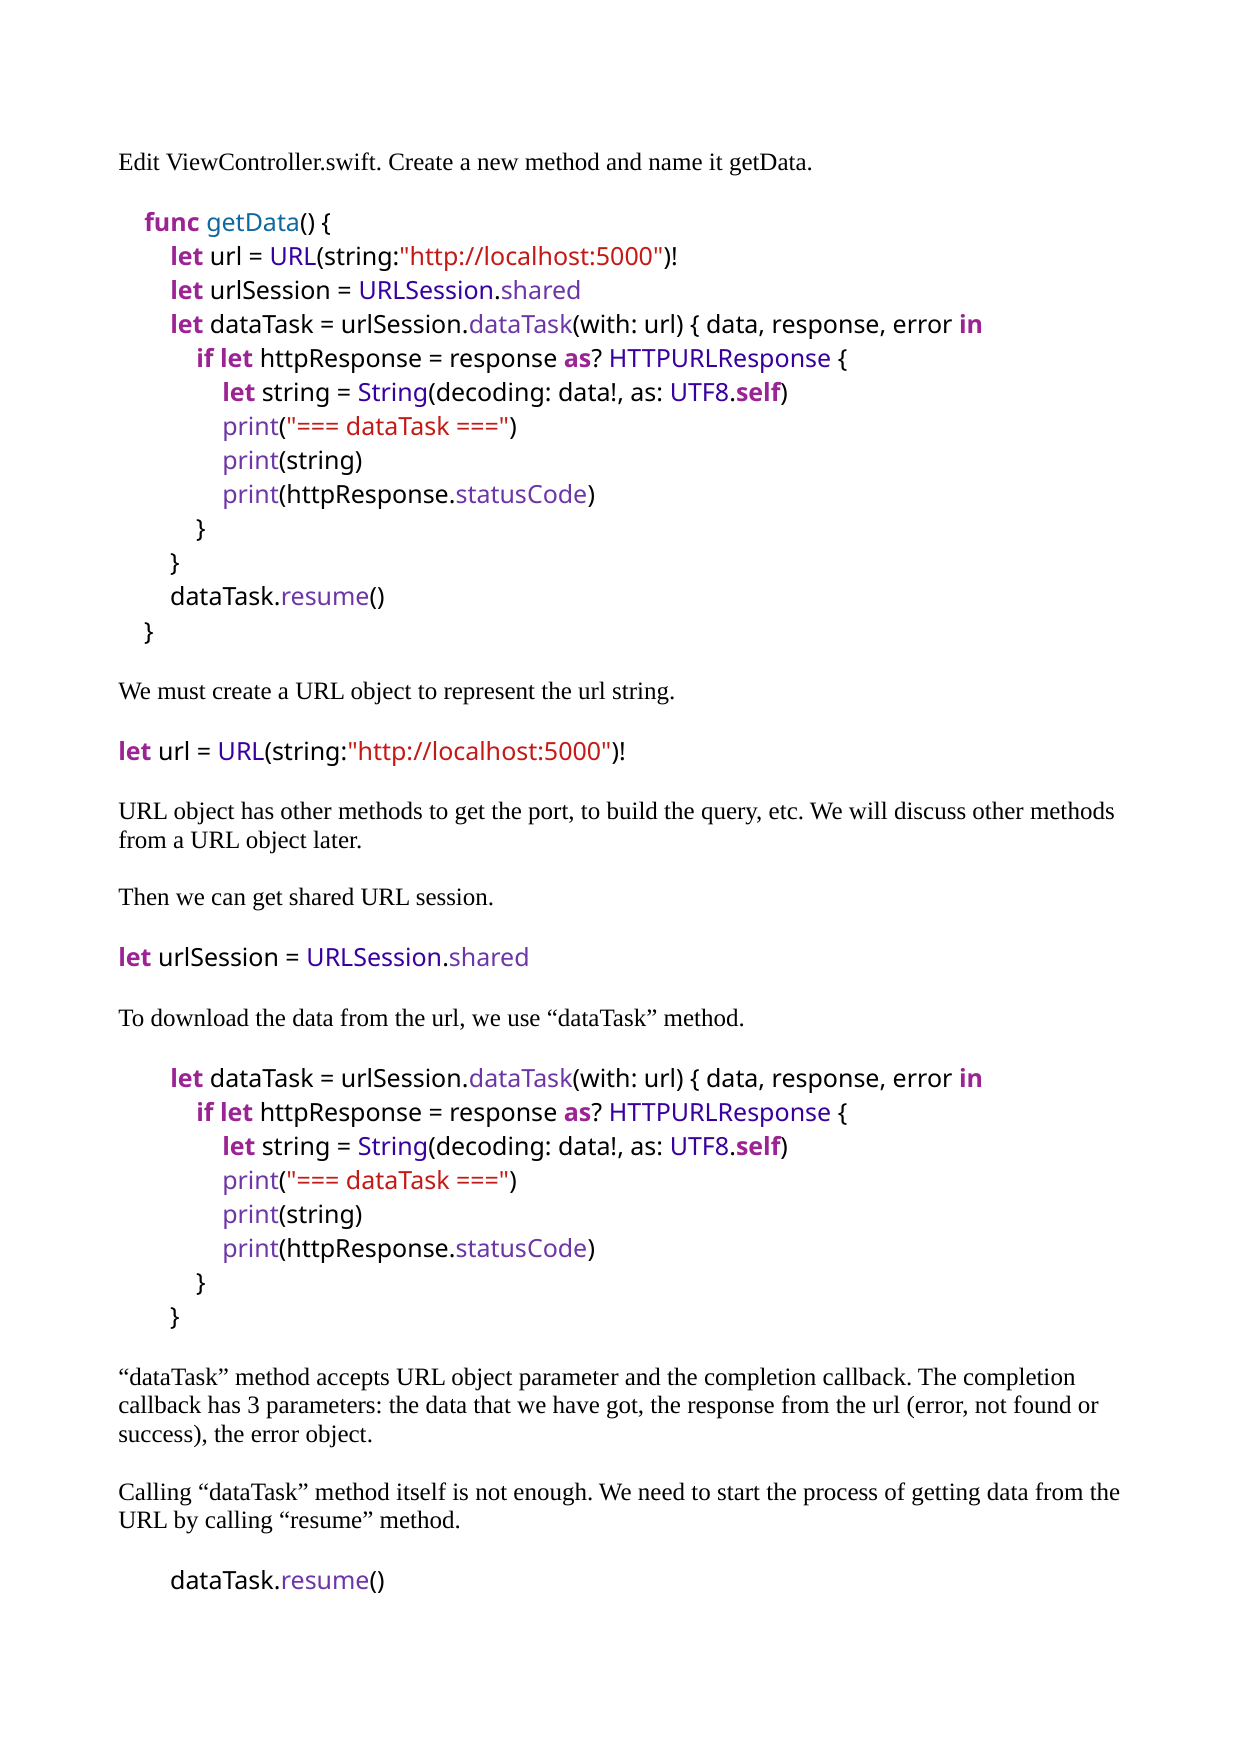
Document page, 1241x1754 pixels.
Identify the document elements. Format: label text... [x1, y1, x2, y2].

text dataTask.resume() [118, 1563, 1122, 1597]
text dataTask.resume() [118, 579, 1122, 613]
text print(httpResponse.statusCode) [118, 1231, 1122, 1265]
text Then we can get shared URL session. [118, 882, 1122, 911]
text Edit ViewController.swift. Create a new method and name it getData. [118, 147, 1122, 176]
text let string = String(decoding: data!, as: UTF8.self) [118, 1128, 1122, 1162]
text “dataTask” method accepts URL object parameter and the completion callback. The completion callback has 3 parameters: the data that we have got, the response from the url (error, not found or success), the error object. [118, 1362, 1122, 1448]
text print(string) [118, 1197, 1122, 1231]
text let url = URL(string:"http://localhost:5000")! [118, 238, 1122, 272]
text print("=== dataTask ===") [118, 1162, 1122, 1197]
text print(httpResponse.statusCode) [118, 477, 1122, 511]
text if let httpResponse = response as? HTTPURLResponse { [118, 1094, 1122, 1128]
text let dataTask = urlSession.dataTask(with: url) { data, response, error in [118, 1060, 1122, 1094]
text print("=== dataTask ===") [118, 409, 1122, 443]
text To download the data from the url, we use “dataTask” method. [118, 1003, 1122, 1032]
text URL object has other methods to get the port, to build the query, etc. We will discuss other methods from a URL object later. [118, 796, 1122, 854]
text } [118, 1265, 1122, 1299]
text } [118, 613, 1122, 647]
text let dataTask = urlSession.dataTask(with: url) { data, response, error in [118, 307, 1122, 341]
text Calling “dataTask” method itself is not enough. We need to start the process of getting data from the URL by calling “resume” method. [118, 1477, 1122, 1534]
text let urlSession = URLSession.shared [118, 272, 1122, 307]
text print(string) [118, 443, 1122, 477]
text let urlSession = URLSession.shared [118, 940, 1122, 974]
text We must create a URL object to represent the url string. [118, 676, 1122, 705]
text let url = URL(string:"http://localhost:5000")! [118, 733, 1122, 767]
text } [118, 511, 1122, 545]
text if let httpResponse = response as? HTTPURLResponse { [118, 341, 1122, 375]
text func getData() { [118, 204, 1122, 238]
text let string = String(decoding: data!, as: UTF8.self) [118, 375, 1122, 409]
text } [118, 1299, 1122, 1333]
text } [118, 545, 1122, 579]
